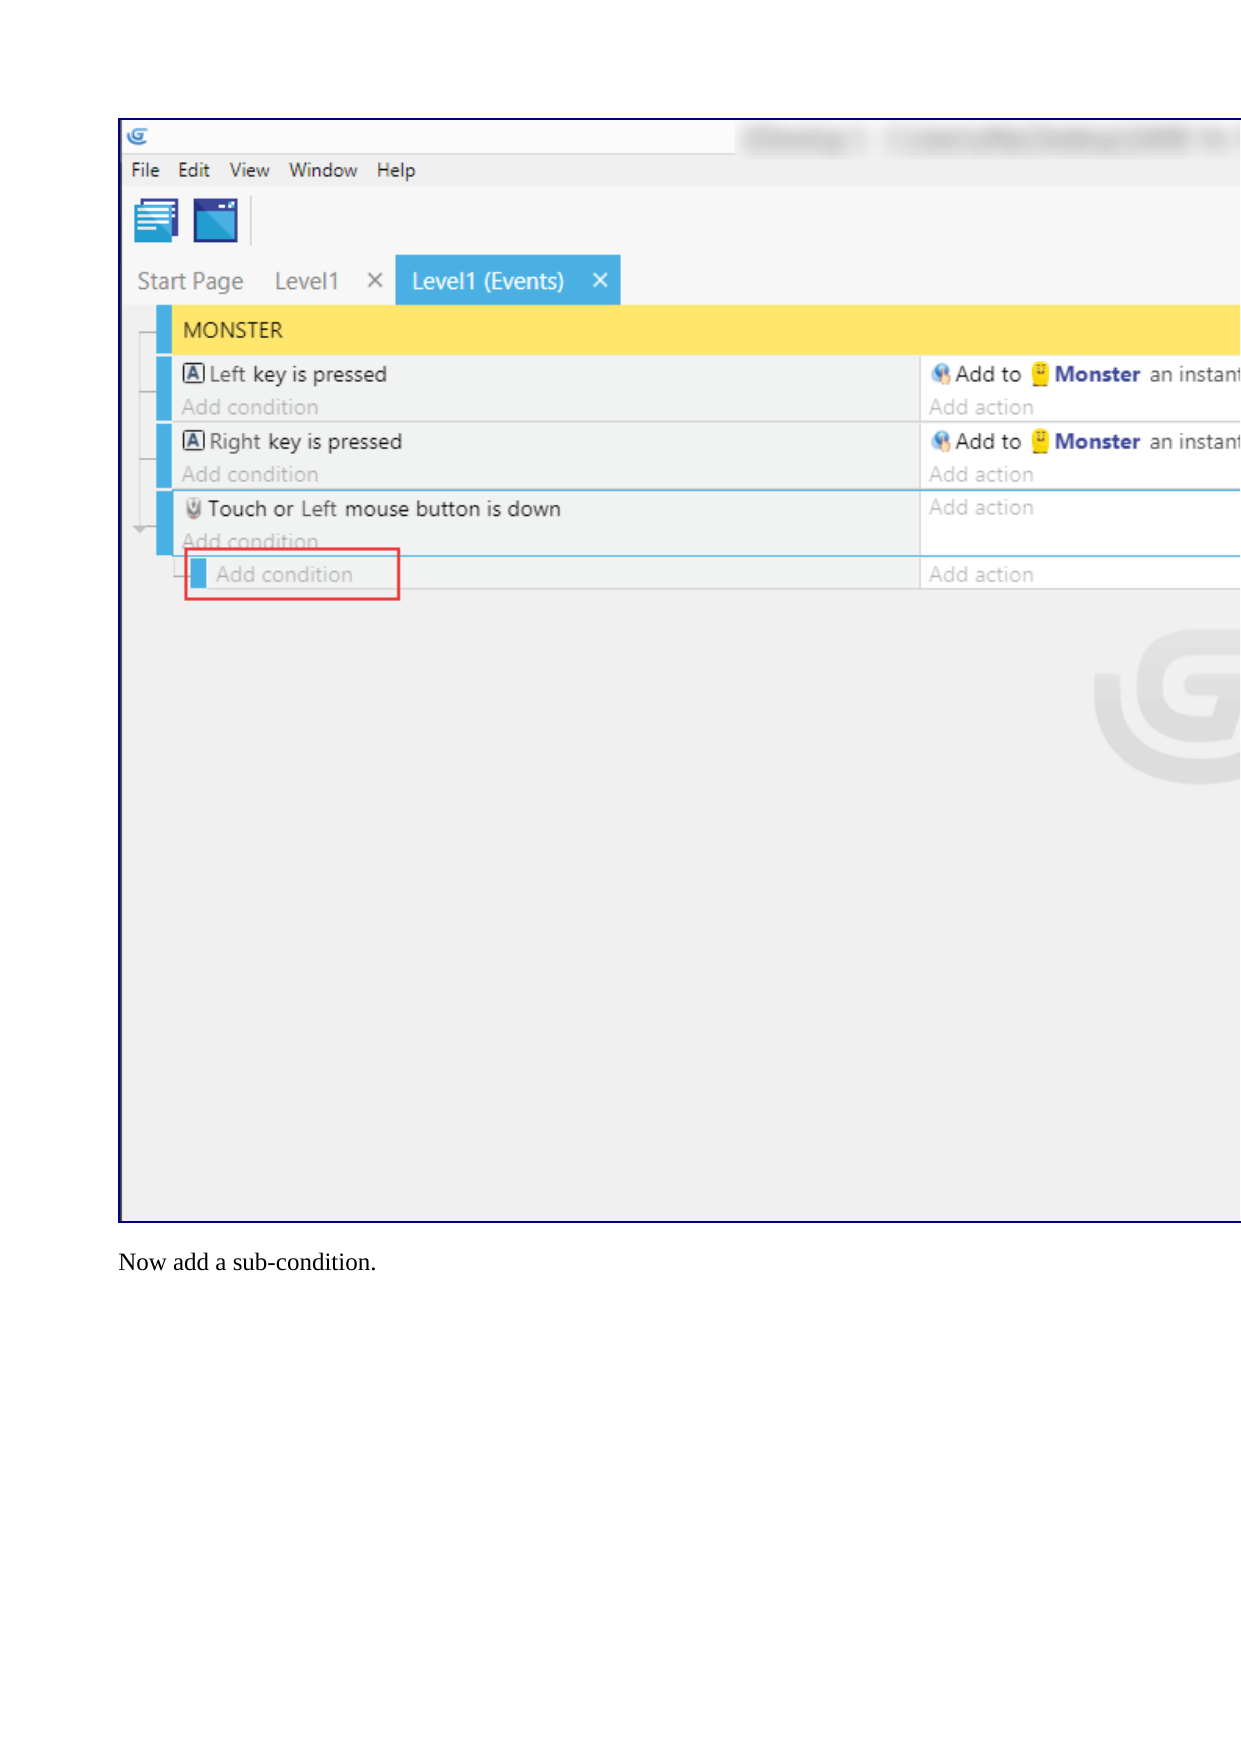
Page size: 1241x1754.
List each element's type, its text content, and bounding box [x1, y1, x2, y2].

picture [120, 120, 1241, 1221]
text Now add a sub-condition. [118, 1247, 1122, 1276]
